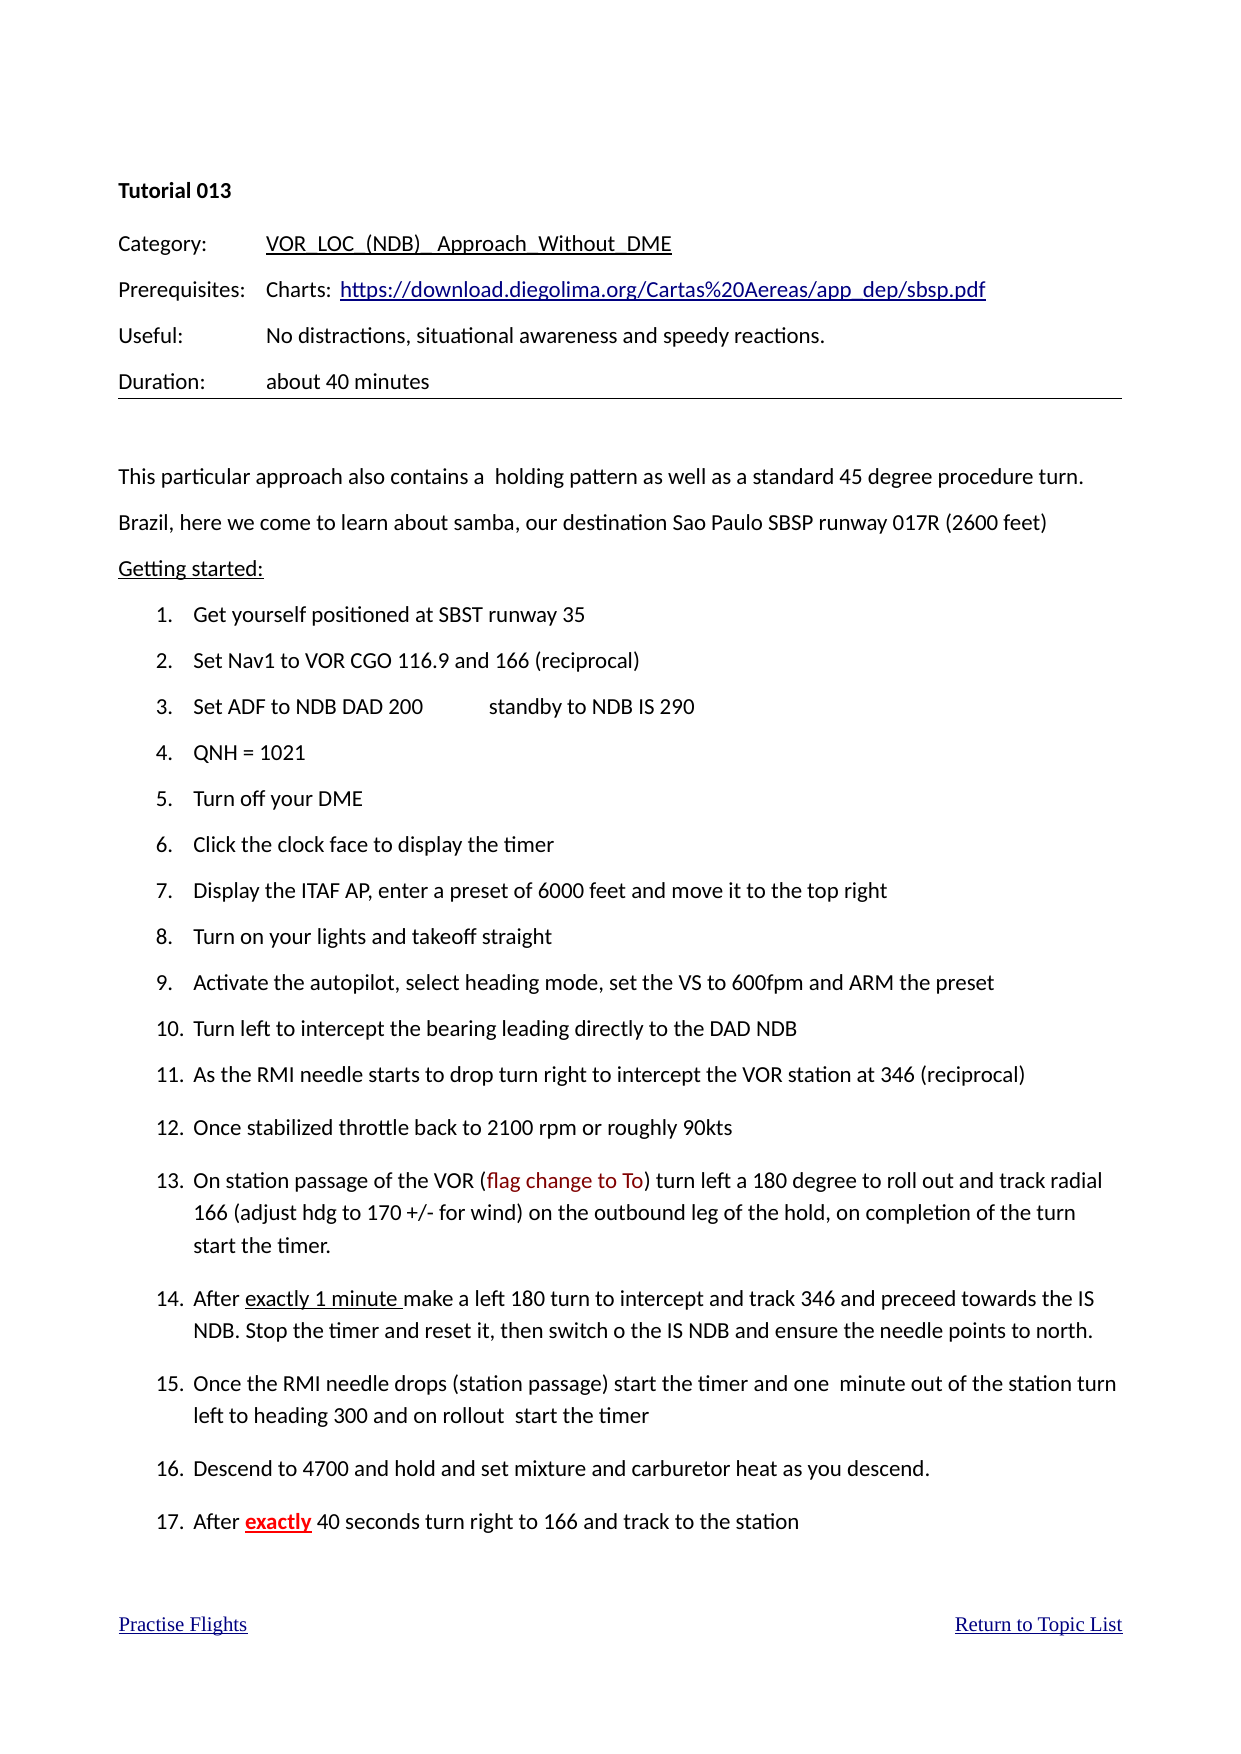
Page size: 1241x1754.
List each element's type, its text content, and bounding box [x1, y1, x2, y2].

list Click the clock face to display the timer [156, 830, 1122, 858]
text Duration: about 40 minutes [118, 367, 1122, 398]
text Prerequisites: Charts: https://download.diegolima.org/Cartas%20Aereas/app_dep/sbsp.pdf [118, 275, 1122, 303]
list Display the ITAF AP, enter a preset of 6000 feet and move it to the top right [156, 876, 1122, 904]
list Descend to 4700 and hold and set mixture and carburetor heat as you descend. [156, 1454, 1122, 1482]
list Turn left to intercept the bearing leading directly to the DAD NDB [156, 1014, 1122, 1042]
text Category: VOR_LOC_(NDB)_ Approach_Without_DME [118, 229, 1122, 257]
list Set ADF to NDB DAD 200 standby to NDB IS 290 [156, 692, 1122, 720]
text This particular approach also contains a holding pattern as well as a standard 45 degree procedure turn. [118, 462, 1122, 490]
list After exactly 1 minute make a left 180 turn to intercept and track 346 and preceed towards the IS NDB. Stop the timer and reset it, then switch o the IS NDB and ensure the needle points to north. [156, 1284, 1122, 1344]
list Once the RMI needle drops (station passage) start the timer and one minute out of the station turn left to heading 300 and on rollout start the timer [156, 1369, 1122, 1429]
list Turn on your lights and takeoff straight [156, 922, 1122, 950]
list Once stabilized throttle back to 2100 rpm or roughly 90kts [156, 1113, 1122, 1141]
list Turn off your DME [156, 784, 1122, 812]
text Brazil, here we come to learn about samba, our destination Sao Paulo SBSP runway 017R (2600 feet) [118, 508, 1122, 536]
list Activate the autopilot, select heading mode, set the VS to 600fpm and ARM the preset [156, 968, 1122, 996]
list After exactly 40 seconds turn right to 166 and track to the station [156, 1507, 1122, 1535]
list As the RMI needle starts to drop turn right to intercept the VOR station at 346 (reciprocal) [156, 1060, 1122, 1088]
list On station passage of the VOR (flag change to To) turn left a 180 degree to roll out and track radial 166 (adjust hdg to 170 +/- for wind) on the outbound leg of the hold, on completion of the turn start the timer. [156, 1166, 1122, 1259]
text Getting started: [118, 554, 1122, 582]
list QNH = 1021 [156, 738, 1122, 766]
text Useful: No distractions, situational awareness and speedy reactions. [118, 321, 1122, 349]
list Set Nav1 to VOR CGO 116.9 and 166 (reciprocal) [156, 646, 1122, 674]
list Get yourself positioned at SBST runway 35 [156, 600, 1122, 628]
text Tutorial 013 [118, 176, 1122, 204]
